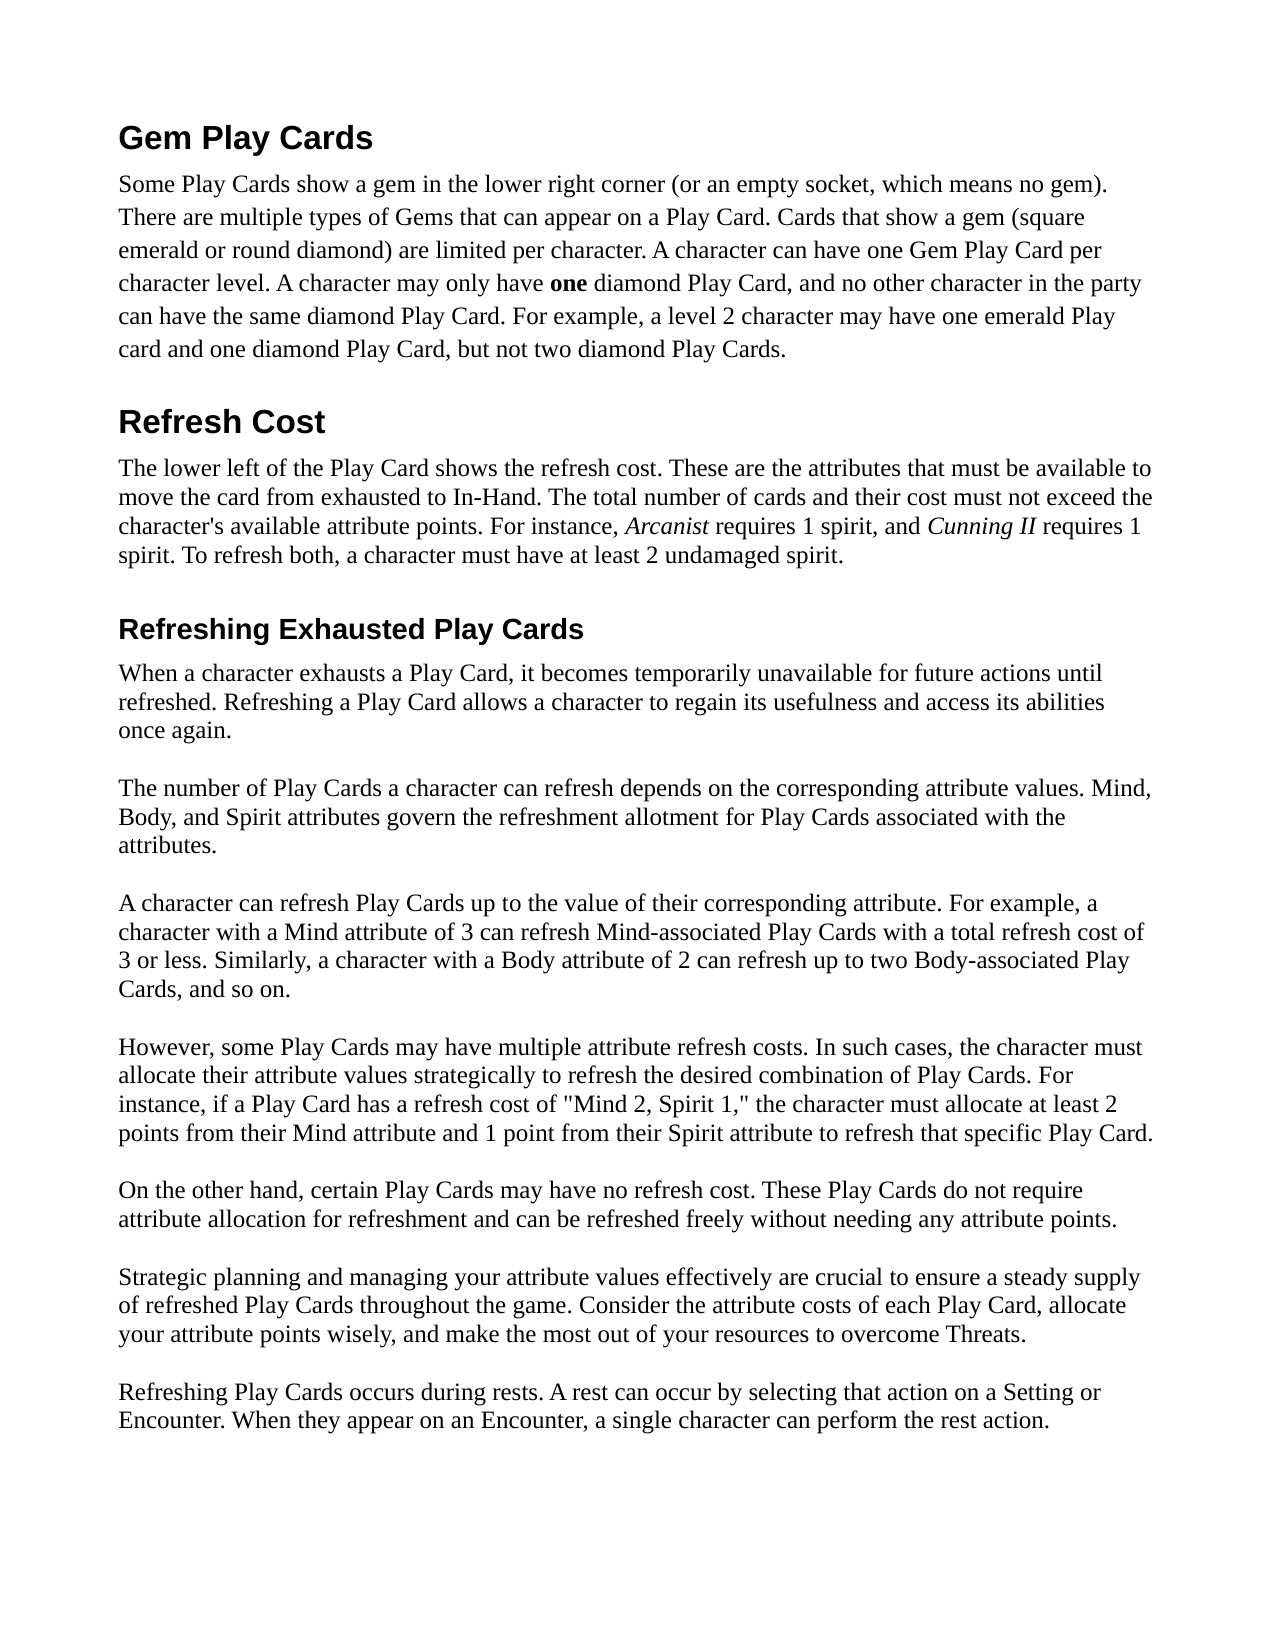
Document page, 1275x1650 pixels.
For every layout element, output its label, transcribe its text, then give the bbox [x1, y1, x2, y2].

text Strategic planning and managing your attribute values effectively are crucial to ensure a steady supply of refreshed Play Cards throughout the game. Consider the attribute costs of each Play Card, allocate your attribute points wisely, and make the most out of your resources to overcome Threats. [118, 1262, 1157, 1348]
text The lower left of the Play Card shows the refresh cost. These are the attributes that must be available to move the card from exhausted to In-Hand. The total number of cards and their cost must not exceed the character's available attribute points. For instance, Arcanist requires 1 spirit, and Cunning II requires 1 spirit. To refresh both, a character must have at least 2 undamaged spirit. [118, 453, 1157, 568]
text Some Play Cards show a gem in the lower right corner (or an empty socket, which means no gem). There are multiple types of Gems that can appear on a Play Card. Cards that show a gem (square emerald or round diamond) are limited per character. A character can have one Gem Play Card per character level. A character may only have one diamond Play Card, and no other character in the party can have the same diamond Play Card. For example, a level 2 character may have one emerald Play card and one diamond Play Card, but not two diamond Play Cards. [118, 169, 1157, 363]
text On the other hand, certain Play Cards may have no refresh cost. These Play Cards do not require attribute allocation for refreshment and can be refreshed freely without needing any attribute points. [118, 1175, 1157, 1233]
subtitle Gem Play Cards [118, 118, 1157, 157]
text A character can refresh Play Cards up to the value of their corresponding attribute. For example, a character with a Mind attribute of 3 can refresh Mind-associated Play Cards with a total refresh cost of 3 or less. Similarly, a character with a Body attribute of 2 can refresh up to two Body-associated Play Cards, and so on. [118, 888, 1157, 1003]
subtitle Refreshing Exhausted Play Cards [118, 612, 1157, 645]
text When a character exhausts a Play Card, it becomes temporarily unavailable for future actions until refreshed. Refreshing a Play Card allows a character to regain its usefulness and access its abilities once again. [118, 658, 1157, 744]
subtitle Refresh Cost [118, 403, 1157, 441]
text The number of Play Cards a character can refresh depends on the corresponding attribute values. Mind, Body, and Spirit attributes govern the refreshment allotment for Play Cards associated with the attributes. [118, 773, 1157, 859]
text However, some Play Cards may have multiple attribute refresh costs. In such cases, the character must allocate their attribute values strategically to refresh the desired combination of Play Cards. For instance, if a Play Card has a refresh cost of "Mind 2, Spirit 1," the character must allocate at least 2 points from their Mind attribute and 1 point from their Spirit attribute to refresh that specific Play Card. [118, 1032, 1157, 1147]
text Refreshing Play Cards occurs during rests. A rest can occur by selecting that action on a Setting or Encounter. When they appear on an Encounter, a single character can perform the rest action. [118, 1377, 1157, 1434]
